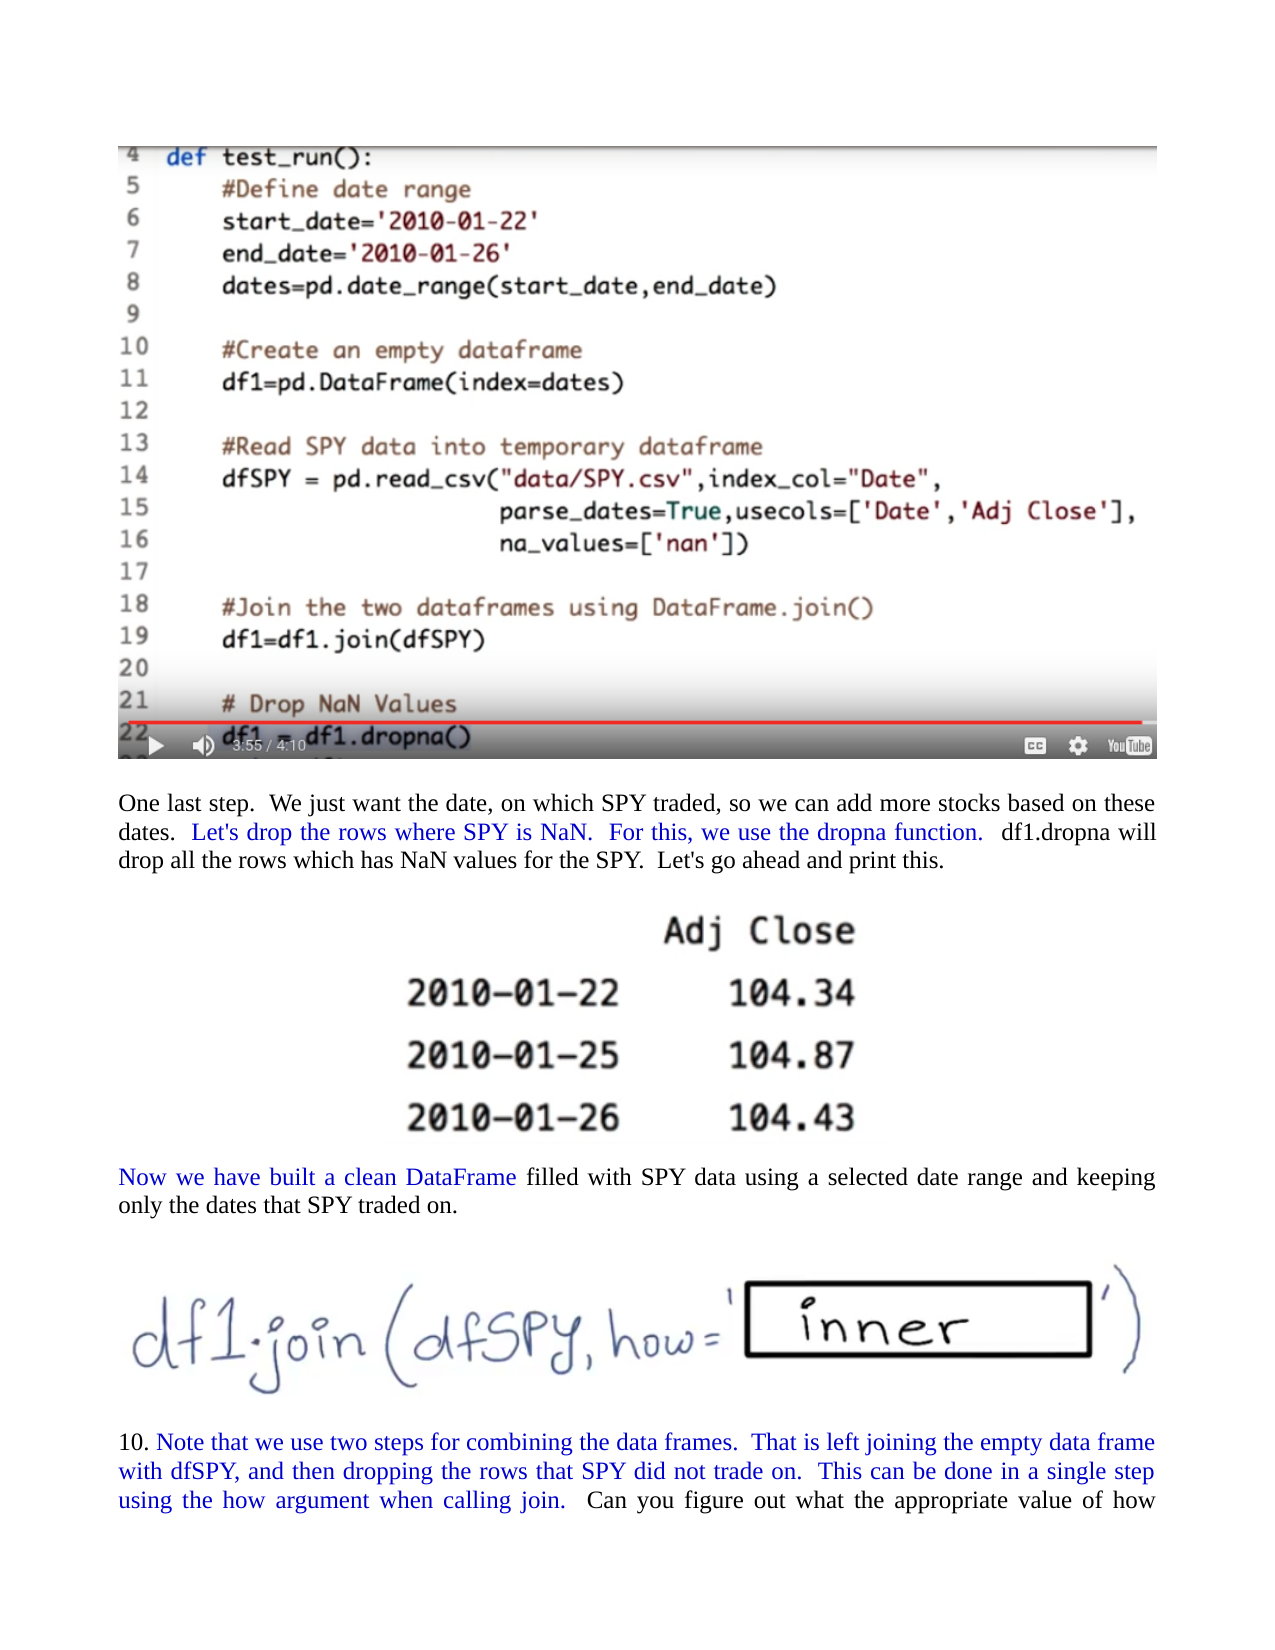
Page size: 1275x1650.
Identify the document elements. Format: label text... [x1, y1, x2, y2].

text Now we have built a clean DataFrame filled with SPY data using a selected date range and keeping only the dates that SPY traded on. [118, 1162, 1157, 1219]
text 10. Note that we use two steps for combining the data frames. That is left joining the empty data frame with dfSPY, and then dropping the rows that SPY did not trade on. This can be done in a single step using the how argument when calling join. Can you figure out what the appropriate value of how [118, 1427, 1157, 1514]
picture [118, 1247, 1157, 1399]
picture [385, 902, 890, 1144]
text One last step. We just want the date, on which SPY traded, so we can add more stocks based on these dates. Let's drop the rows where SPY is NaN. For this, we use the dropna function. df1.dropna will drop all the rows which has NaN values for the SPY. Let's go ahead and print this. [118, 788, 1157, 874]
picture [118, 146, 1157, 759]
